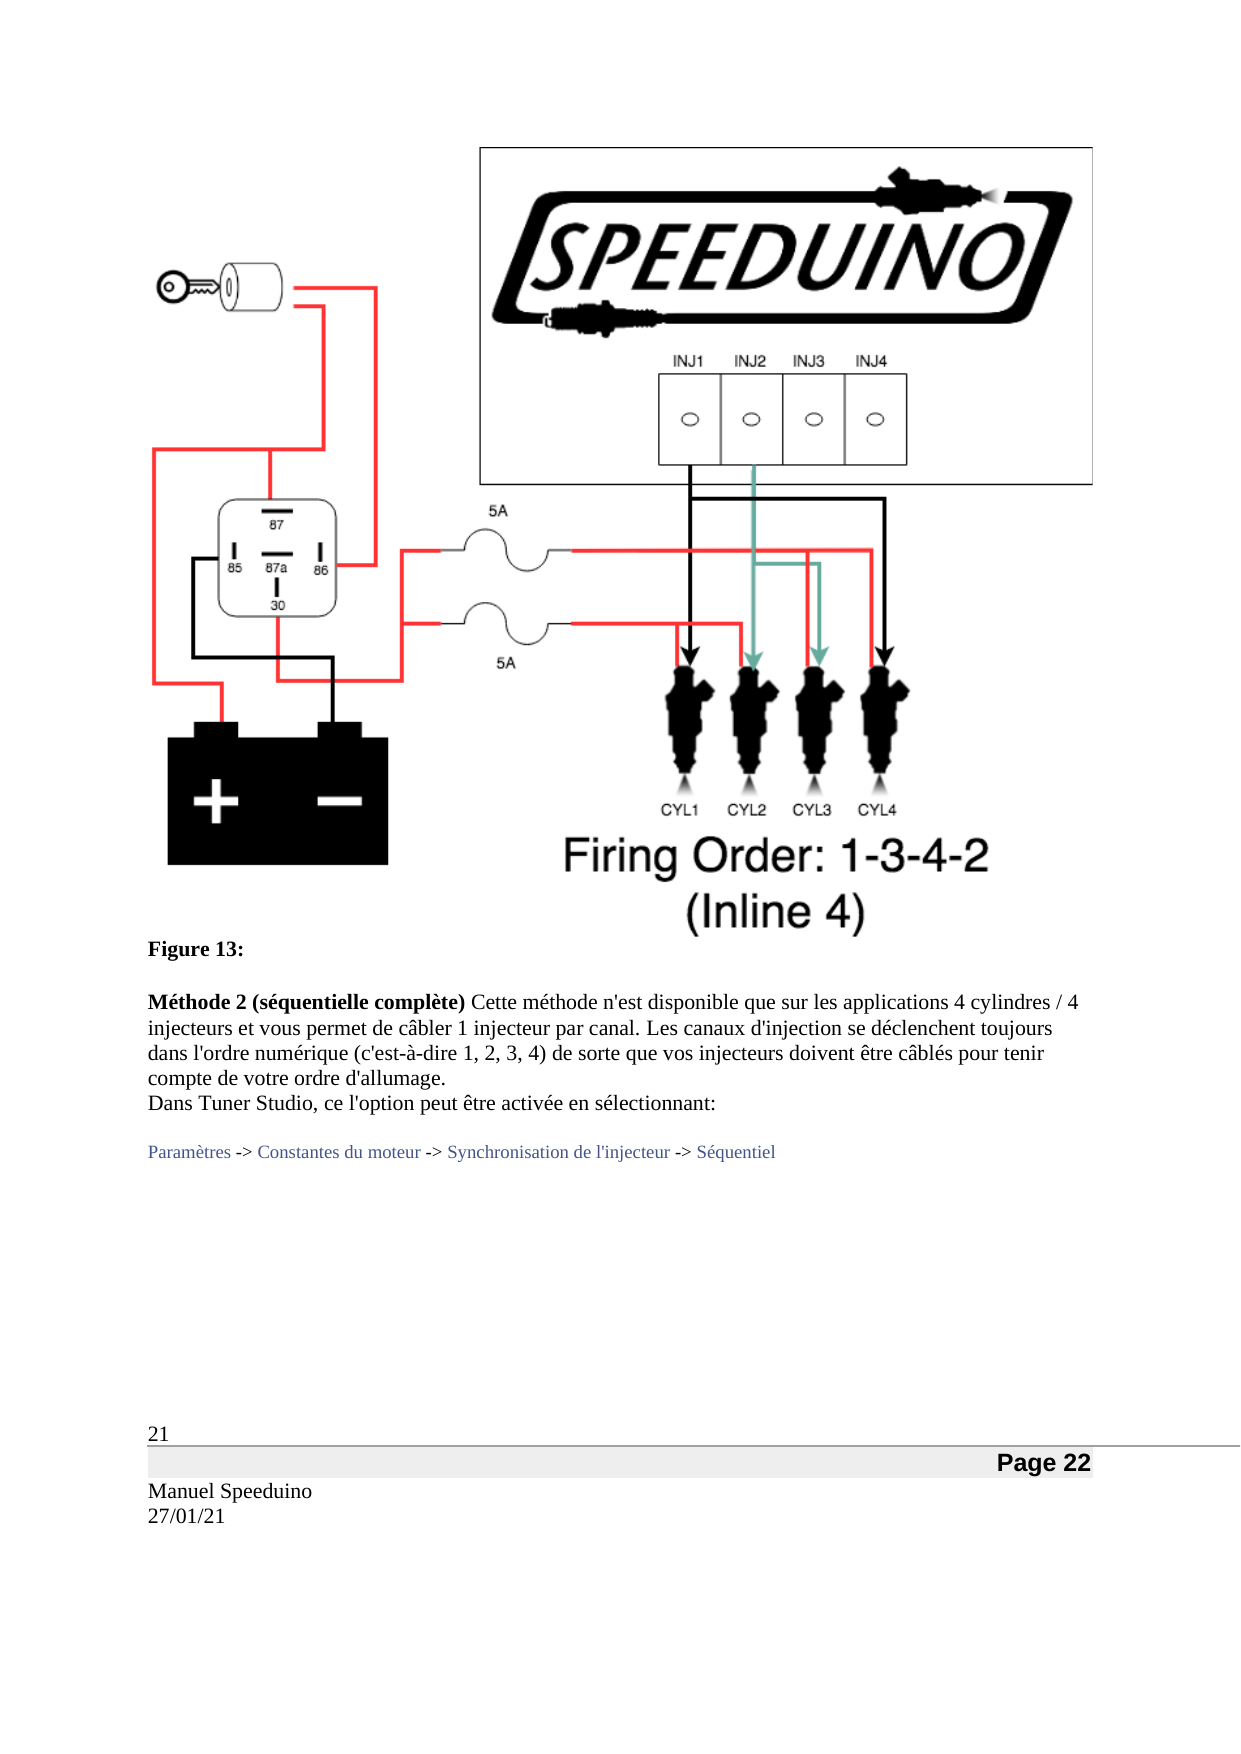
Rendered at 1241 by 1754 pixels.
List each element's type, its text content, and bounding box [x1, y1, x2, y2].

table_header Page 22 [148, 1447, 1093, 1478]
text Méthode 2 (séquentielle complète) Cette méthode n'est disponible que sur les applications 4 cylindres / 4 injecteurs et vous permet de câbler 1 injecteur par canal. Les canaux d'injection se déclenchent toujours dans l'ordre numérique (c'est-à-dire 1, 2, 3, 4) de sorte que vos injecteurs doivent être câblés pour tenir compte de votre ordre d'allumage. [148, 989, 1093, 1090]
text 21 [148, 1421, 1093, 1445]
text Paramètres -> Constantes du moteur -> Synchronisation de l'injecteur -> Séquentiel [148, 1141, 1093, 1162]
text 27/01/21 [148, 1503, 1093, 1529]
text Dans Tuner Studio, ce l'option peut être activée en sélectionnant: [148, 1090, 1093, 1115]
text Figure 13: inj_4Cyl_semi-seq.png [148, 937, 1093, 961]
text Manuel Speeduino [148, 1478, 1093, 1503]
